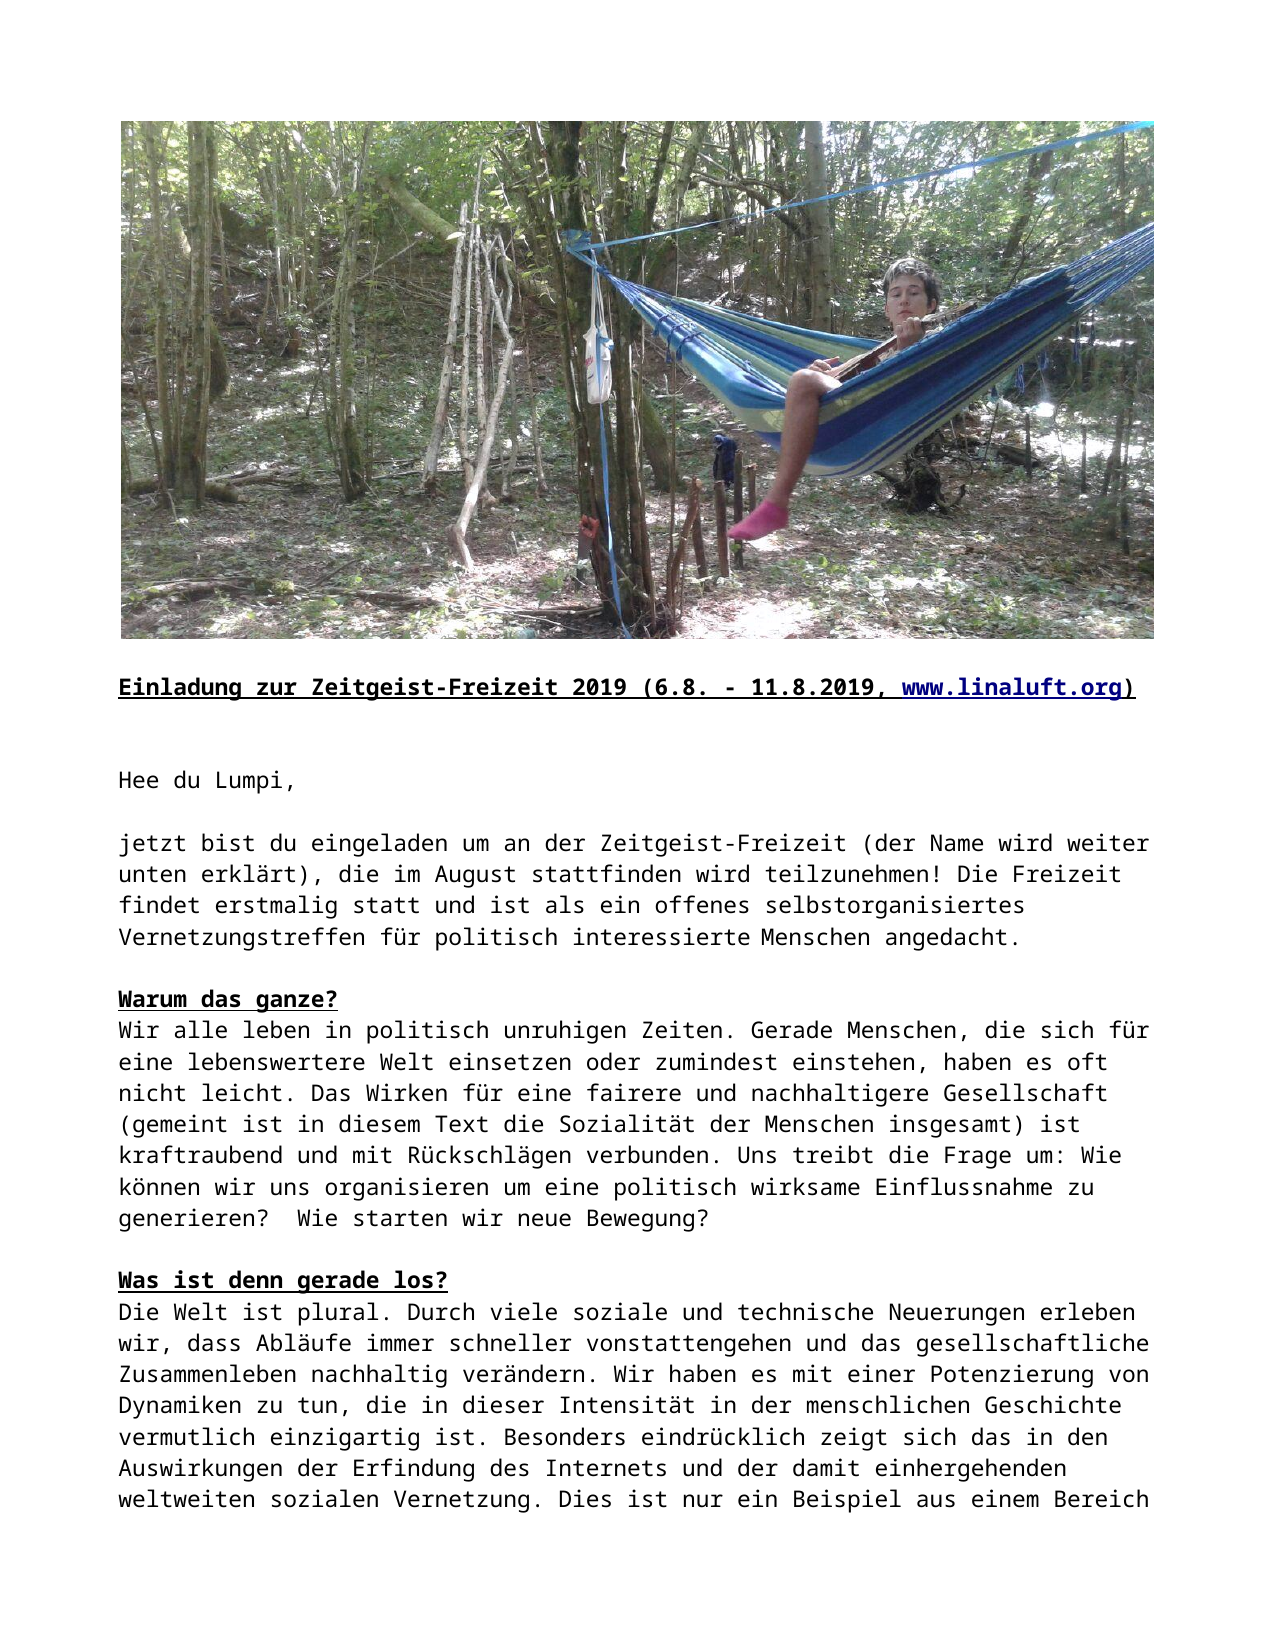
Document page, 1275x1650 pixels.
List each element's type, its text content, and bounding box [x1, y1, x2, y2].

text Warum das ganze? [118, 983, 1157, 1014]
picture [121, 121, 1154, 639]
text Was ist denn gerade los? [118, 1264, 1157, 1296]
text Die Welt ist plural. Durch viele soziale und technische Neuerungen erleben wir, dass Abläufe immer schneller vonstattengehen und das gesellschaftliche Zusammenleben nachhaltig verändern. Wir haben es mit einer Potenzierung von Dynamiken zu tun, die in dieser Intensität in der menschlichen Geschichte vermutlich einzigartig ist. Besonders eindrücklich zeigt sich das in den Auswirkungen der Erfindung des Internets und der damit einhergehenden weltweiten sozialen Vernetzung. Dies ist nur ein Beispiel aus einem Bereich [118, 1296, 1157, 1514]
text Hee du Lumpi, [118, 764, 1157, 796]
text Einladung zur Zeitgeist-Freizeit 2019 (6.8. - 11.8.2019, www.linaluft.org) [118, 671, 1157, 702]
text Wir alle leben in politisch unruhigen Zeiten. Gerade Menschen, die sich für eine lebenswertere Welt einsetzen oder zumindest einstehen, haben es oft nicht leicht. Das Wirken für eine fairere und nachhaltigere Gesellschaft (gemeint ist in diesem Text die Sozialität der Menschen insgesamt) ist kraftraubend und mit Rückschlägen verbunden. Uns treibt die Frage um: Wie können wir uns organisieren um eine politisch wirksame Einflussnahme zu generieren? Wie starten wir neue Bewegung? [118, 1014, 1157, 1233]
text jetzt bist du eingeladen um an der Zeitgeist-Freizeit (der Name wird weiter unten erklärt), die im August stattfinden wird teilzunehmen! Die Freizeit findet erstmalig statt und ist als ein offenes selbstorganisiertes Vernetzungstreffen für politisch interessierte Menschen angedacht. [118, 827, 1157, 952]
